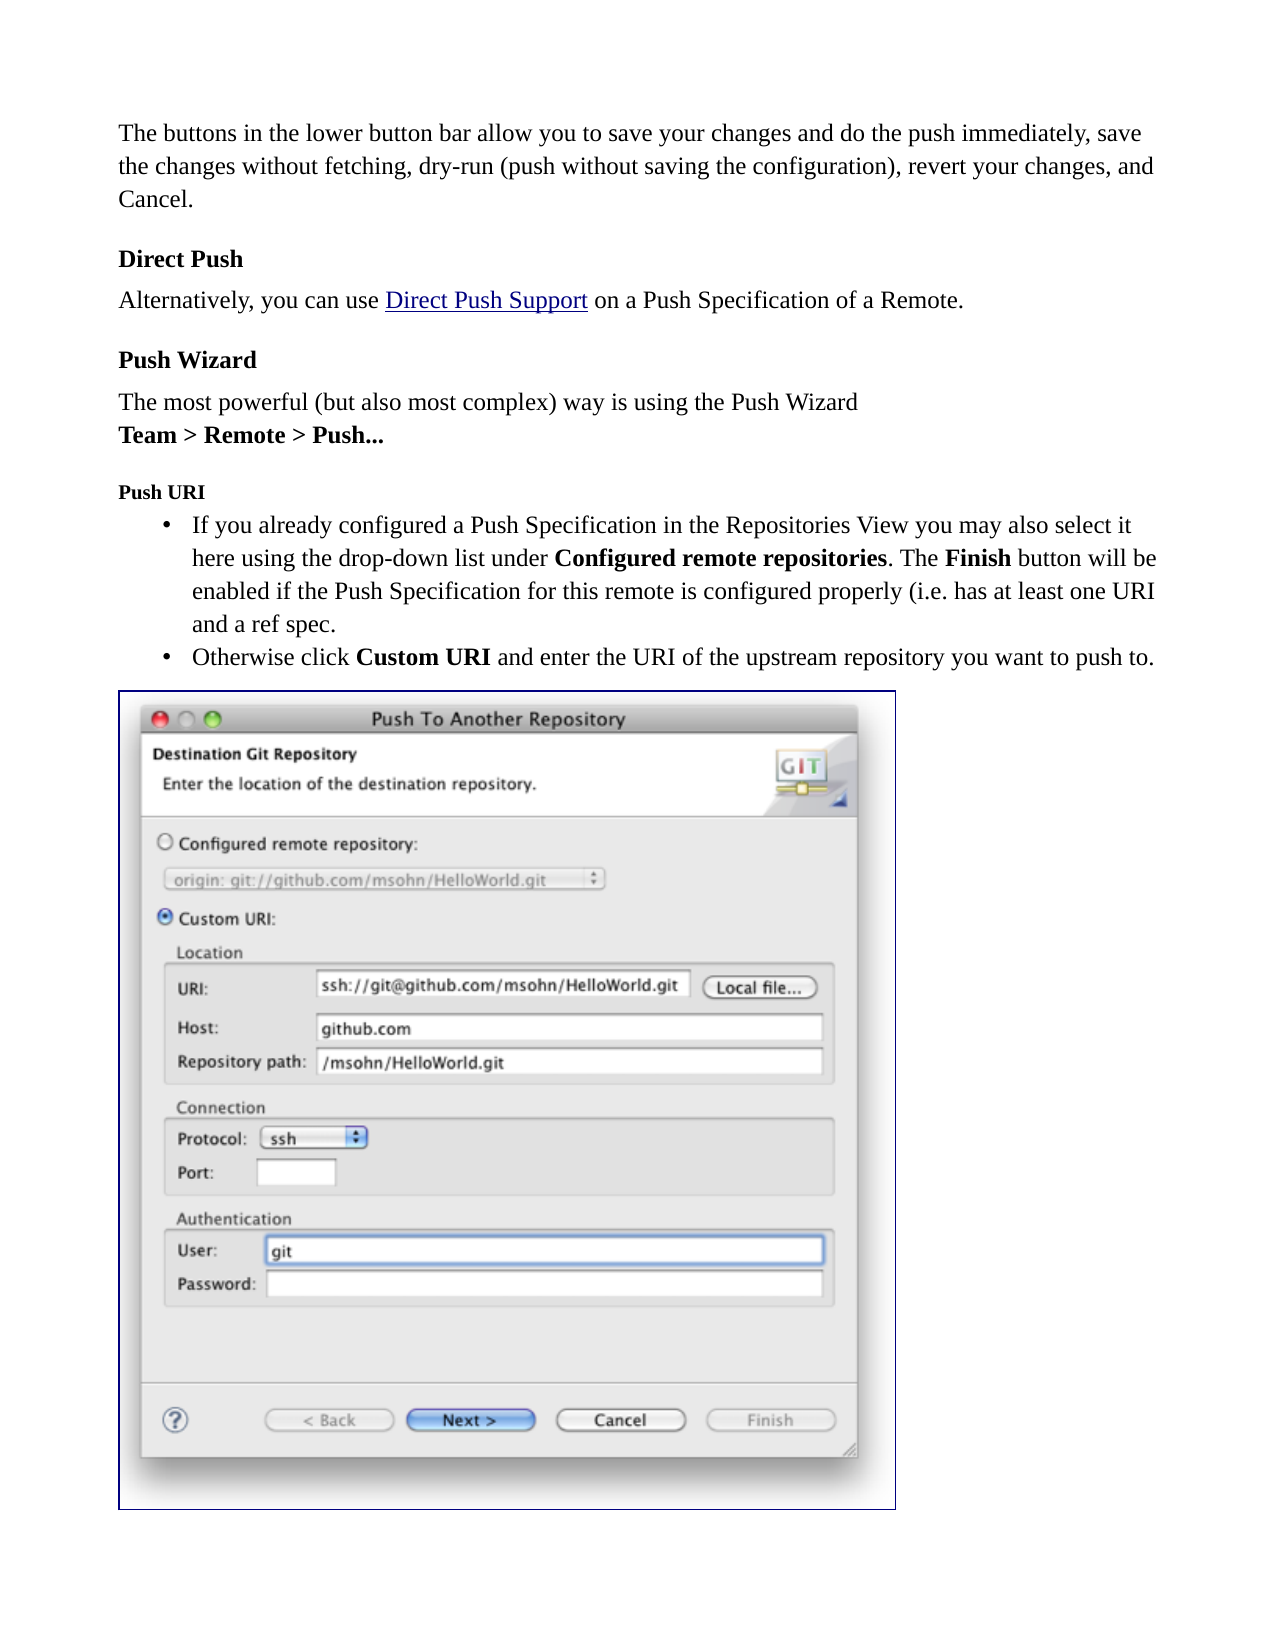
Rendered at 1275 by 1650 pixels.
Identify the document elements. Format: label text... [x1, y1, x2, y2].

list Otherwise click Custom URI and enter the URI of the upstream repository you want to push to. [162, 642, 1157, 671]
text Alternatively, you can use Direct Push Support on a Push Specification of a Remote. [118, 286, 1157, 314]
subtitle Push URI [118, 480, 1157, 504]
picture [120, 692, 895, 1509]
subtitle Direct Push [118, 244, 1157, 273]
subtitle Push Wizard [118, 346, 1157, 374]
list If you already configured a Push Specification in the Repositories View you may also select it here using the drop-down list under Configured remote repositories. The Finish button will be enabled if the Push Specification for this remote is configured properly (i.e. has at least one URI and a ref spec. [162, 510, 1157, 638]
text The buttons in the lower button bar allow you to save your changes and do the push immediately, save the changes without fetching, dry-run (push without saving the configuration), revert your changes, and Cancel. [118, 118, 1157, 213]
text The most powerful (but also most complex) way is using the Push Wizard Team > Remote > Push... [118, 387, 1157, 449]
